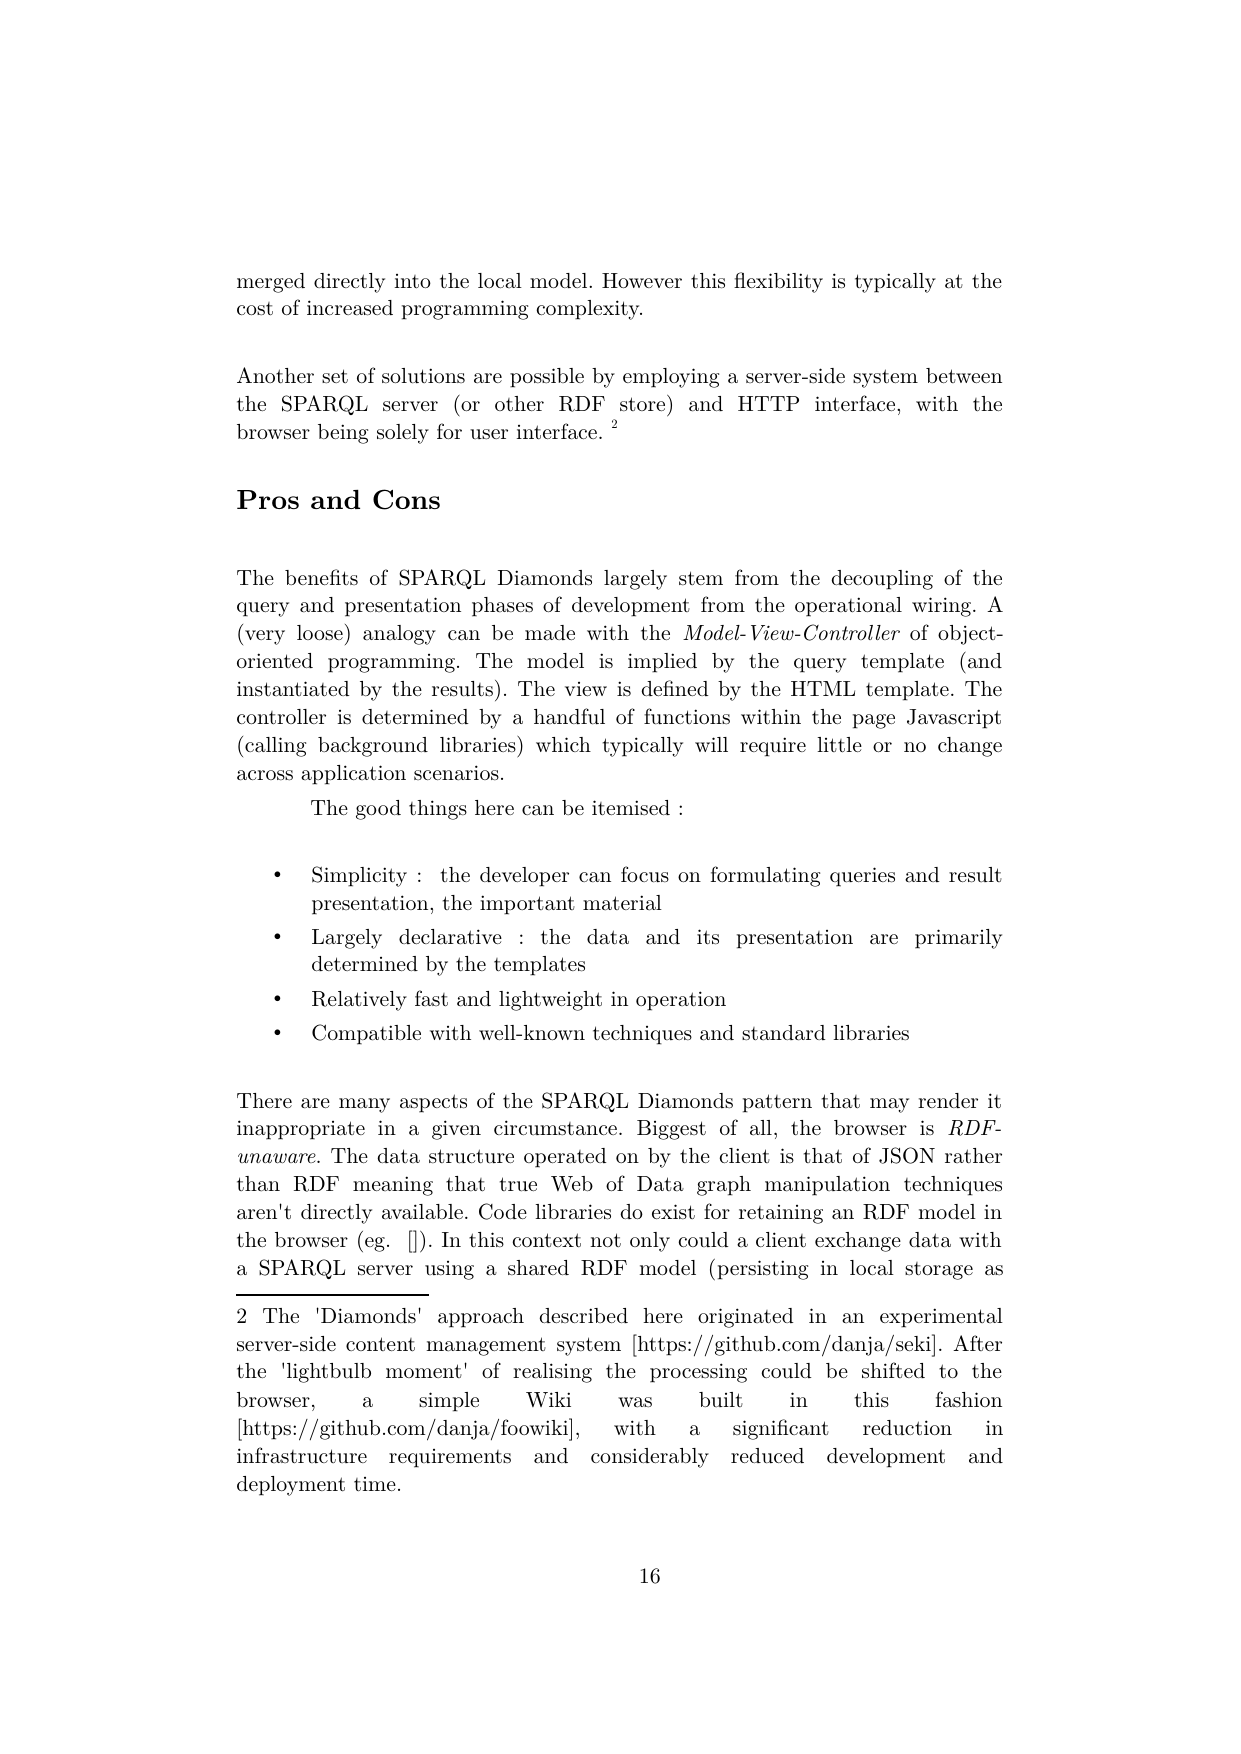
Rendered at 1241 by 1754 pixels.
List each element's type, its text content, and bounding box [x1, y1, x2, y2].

subtitle Pros and Cons [236, 481, 1004, 516]
text The 'Diamonds' approach described here originated in an experimental server-side content management system [https://github.com/danja/seki]. After the 'lightbulb moment' of realising the processing could be shifted to the browser, a simple Wiki was built in this fashion [https://github.com/danja/foowiki], with a significant reduction in infrastructure requirements and considerably reduced development and deployment time. [236, 1301, 1004, 1497]
list Relatively fast and lightweight in operation [274, 984, 1004, 1012]
list Largely declarative : the data and its presentation are primarily determined by the templates [274, 922, 1004, 978]
text There are many aspects of the SPARQL Diamonds pattern that may render it inappropriate in a given circumstance. Biggest of all, the browser is RDF-unaware. The data structure operated on by the client is that of JSON rather than RDF meaning that true Web of Data graph manipulation techniques aren't directly available. Code libraries do exist for retaining an RDF model in the browser (eg. []). In this context not only could a client exchange data with a SPARQL server using a shared RDF model (persisting in local storage as [236, 1086, 1004, 1282]
text merged directly into the local model. However this flexibility is typically at the cost of increased programming complexity. [236, 266, 1004, 322]
text The benefits of SPARQL Diamonds largely stem from the decoupling of the query and presentation phases of development from the operational wiring. A (very loose) analogy can be made with the Model-View-Controller of object-oriented programming. The model is implied by the query template (and instantiated by the results). The view is defined by the HTML template. The controller is determined by a handful of functions within the page Javascript (calling background libraries) which typically will require little or no change across application scenarios. [236, 563, 1004, 787]
text Another set of solutions are possible by employing a server-side system between the SPARQL server (or other RDF store) and HTTP interface, with the browser being solely for user interface. [236, 361, 1004, 445]
list Simplicity : the developer can focus on formulating queries and result presentation, the important material [274, 860, 1004, 916]
list Compatible with well-known techniques and standard libraries [274, 1018, 1004, 1046]
text The good things here can be itemised : [236, 793, 1004, 821]
